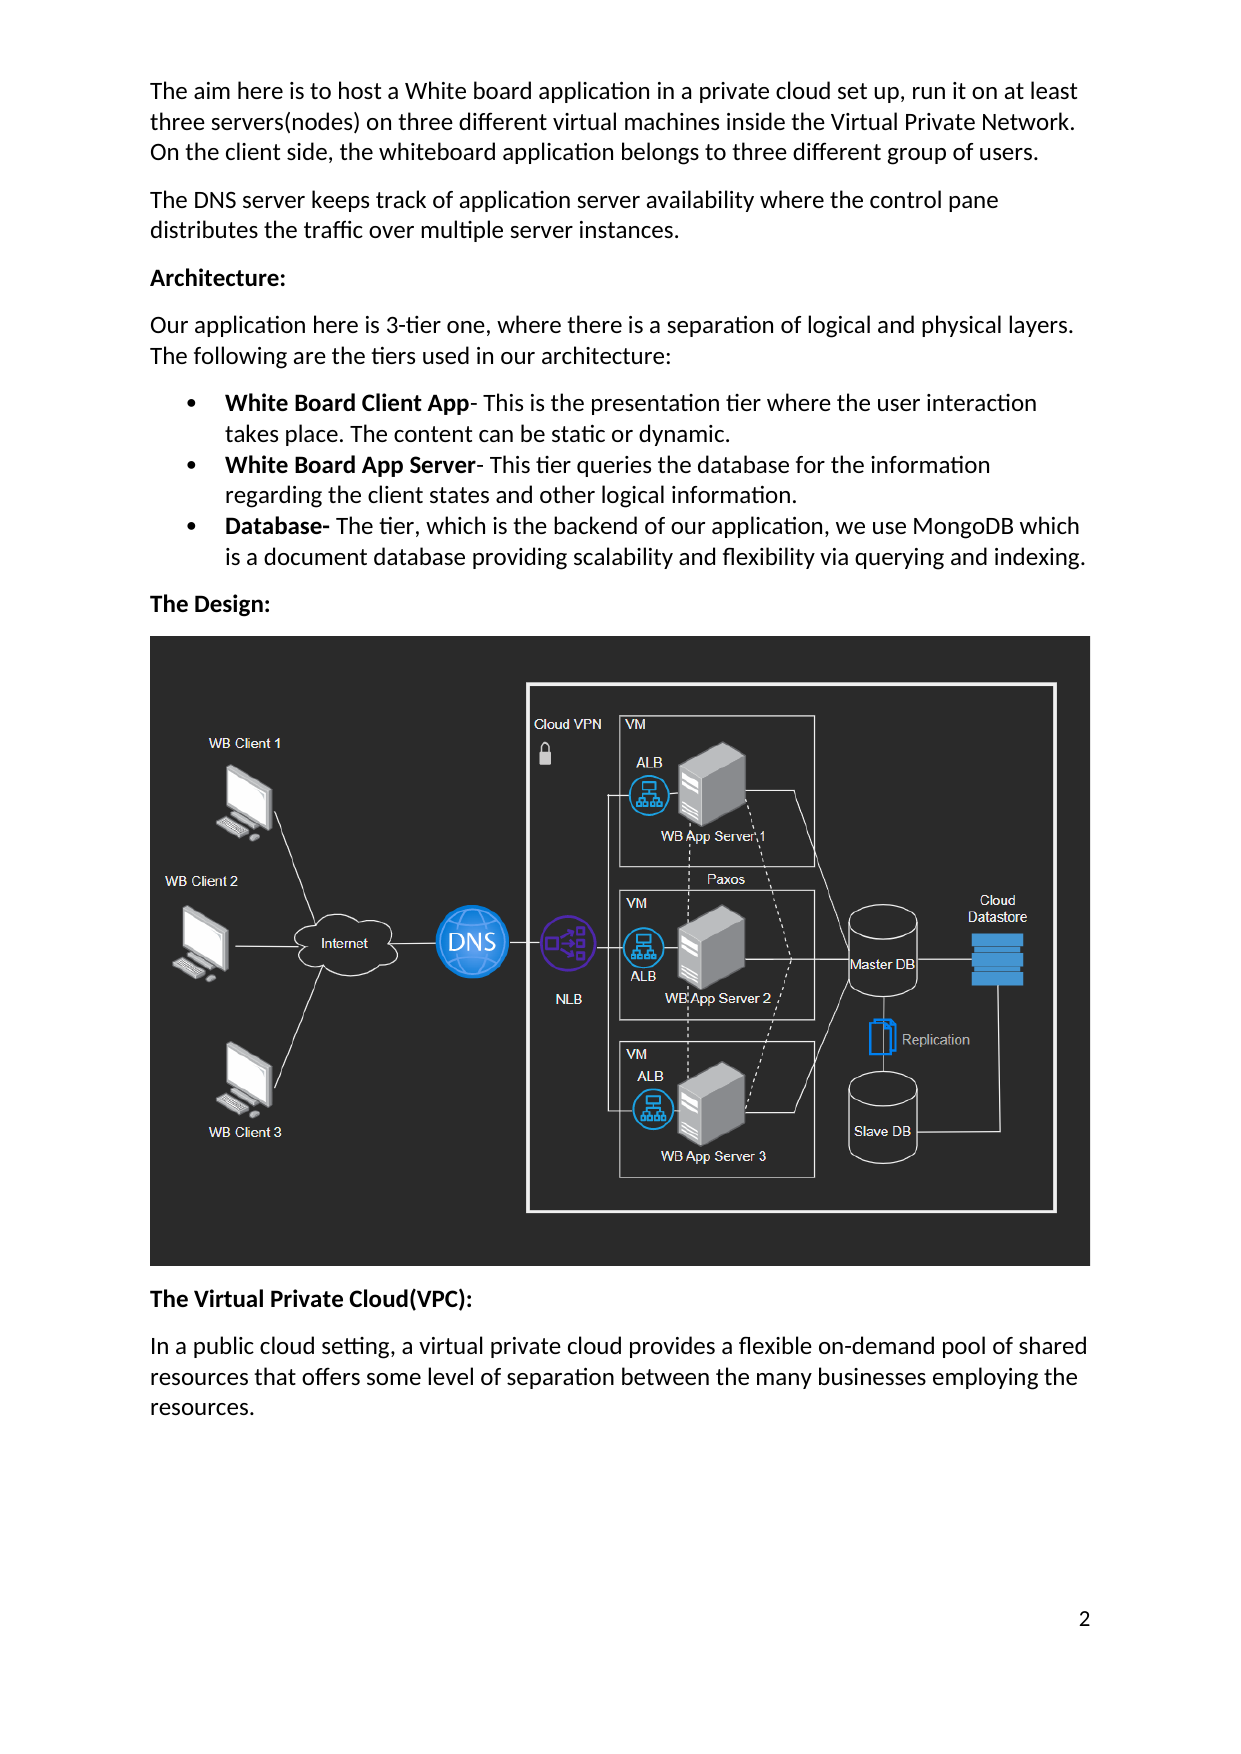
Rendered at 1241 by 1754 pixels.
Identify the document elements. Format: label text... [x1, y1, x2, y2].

text Architecture: [150, 262, 1090, 292]
text The Virtual Private Cloud(VPC): [150, 1283, 1090, 1313]
text The Design: [150, 588, 1090, 619]
text In a public cloud setting, a virtual private cloud provides a flexible on-demand pool of shared resources that offers some level of separation between the many businesses employing the resources. [150, 1330, 1090, 1422]
text Our application here is 3-tier one, where there is a separation of logical and physical layers. The following are the tiers used in our architecture: [150, 309, 1090, 371]
text The DNS server keeps track of application server availability where the control pane distributes the traffic over multiple server instances. [150, 184, 1090, 245]
text The aim here is to host a White board application in a private cloud set up, run it on at least three servers(nodes) on three different virtual machines inside the Virtual Private Network. On the client side, the whiteboard application belongs to three different group of users. [150, 75, 1090, 167]
list White Board Client App- This is the presentation tier where the user interaction takes place. The content can be static or dynamic. [187, 387, 1090, 449]
list White Board App Server- This tier queries the database for the information regarding the client states and other logical information. [187, 449, 1090, 510]
list Database- The tier, which is the backend of our application, we use MongoDB which is a document database providing scalability and flexibility via querying and indexing. [187, 510, 1090, 572]
